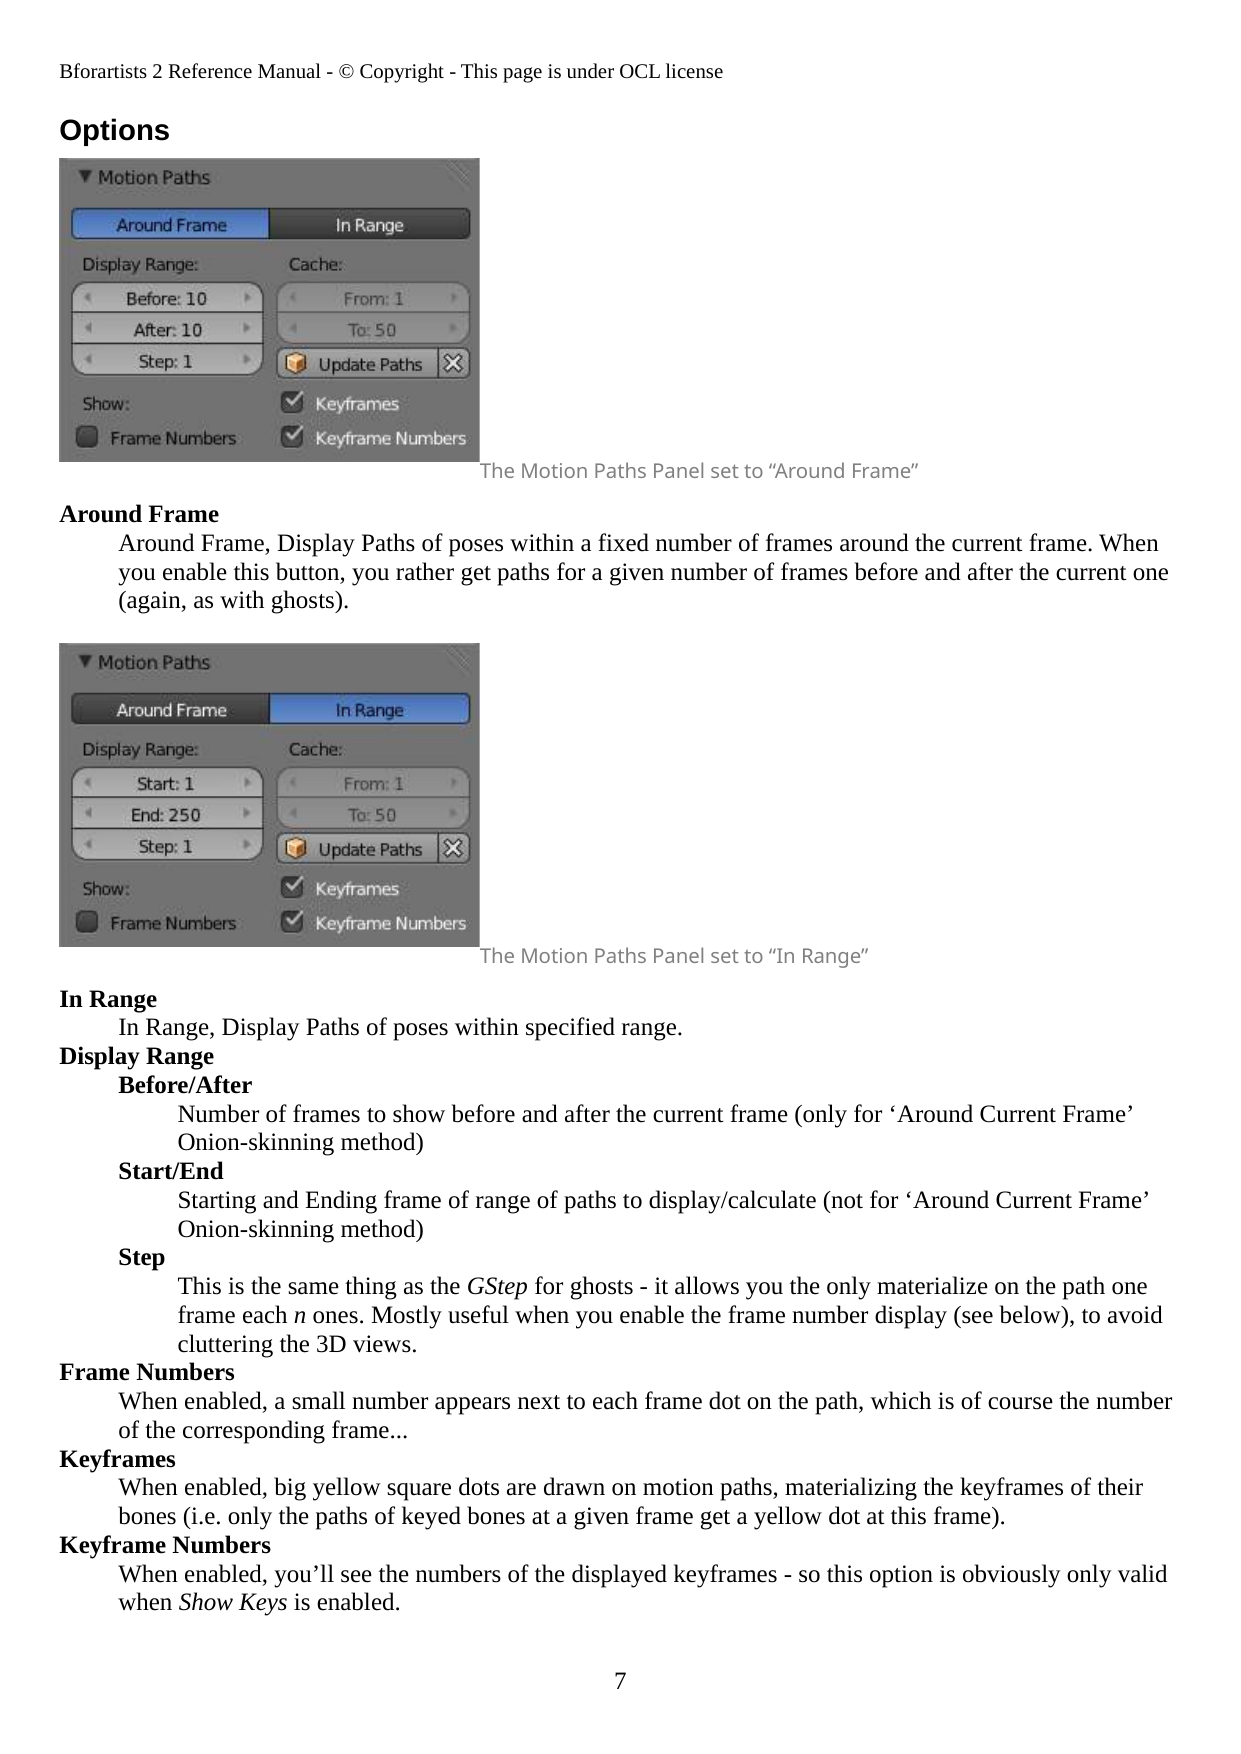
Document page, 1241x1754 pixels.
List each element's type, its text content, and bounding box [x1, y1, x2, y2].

list When enabled, a small number appears next to each frame dot on the path, which is of course the number of the corresponding frame... [118, 1386, 1181, 1444]
subtitle Keyframes [59, 1444, 1181, 1472]
subtitle Around Frame [59, 499, 1181, 528]
subtitle Display Range [59, 1041, 1181, 1070]
list When enabled, big yellow square dots are drawn on motion paths, materializing the keyframes of their bones (i.e. only the paths of keyed bones at a given frame get a yellow dot at this frame). [118, 1472, 1181, 1530]
subtitle Frame Numbers [59, 1357, 1181, 1386]
text The Motion Paths Panel set to “Around Frame” [59, 453, 1181, 484]
list Number of frames to show before and after the current frame (only for ‘Around Current Frame’ Onion-skinning method) [177, 1099, 1181, 1156]
picture [59, 158, 480, 462]
subtitle Before/After [118, 1070, 1181, 1099]
subtitle Start/End [118, 1156, 1181, 1185]
list Around Frame, Display Paths of poses within a fixed number of frames around the current frame. When you enable this button, you rather get paths for a given number of frames before and after the current one (again, as with ghosts). [118, 528, 1181, 614]
subtitle Options [59, 113, 1181, 146]
text The Motion Paths Panel set to “In Range” [59, 938, 1181, 969]
subtitle Keyframe Numbers [59, 1530, 1181, 1559]
list Starting and Ending frame of range of paths to display/calculate (not for ‘Around Current Frame’ Onion-skinning method) [177, 1185, 1181, 1242]
list This is the same thing as the GStep for ghosts - it allows you the only materialize on the path one frame each n ones. Mostly useful when you enable the frame number display (see below), to avoid cluttering the 3D views. [177, 1271, 1181, 1357]
list In Range, Display Paths of poses within specified range. [118, 1012, 1181, 1041]
picture [59, 643, 480, 947]
subtitle In Range [59, 984, 1181, 1012]
subtitle Step [118, 1242, 1181, 1271]
list When enabled, you’ll see the numbers of the displayed keyframes - so this option is obviously only valid when Show Keys is enabled. [118, 1559, 1181, 1616]
